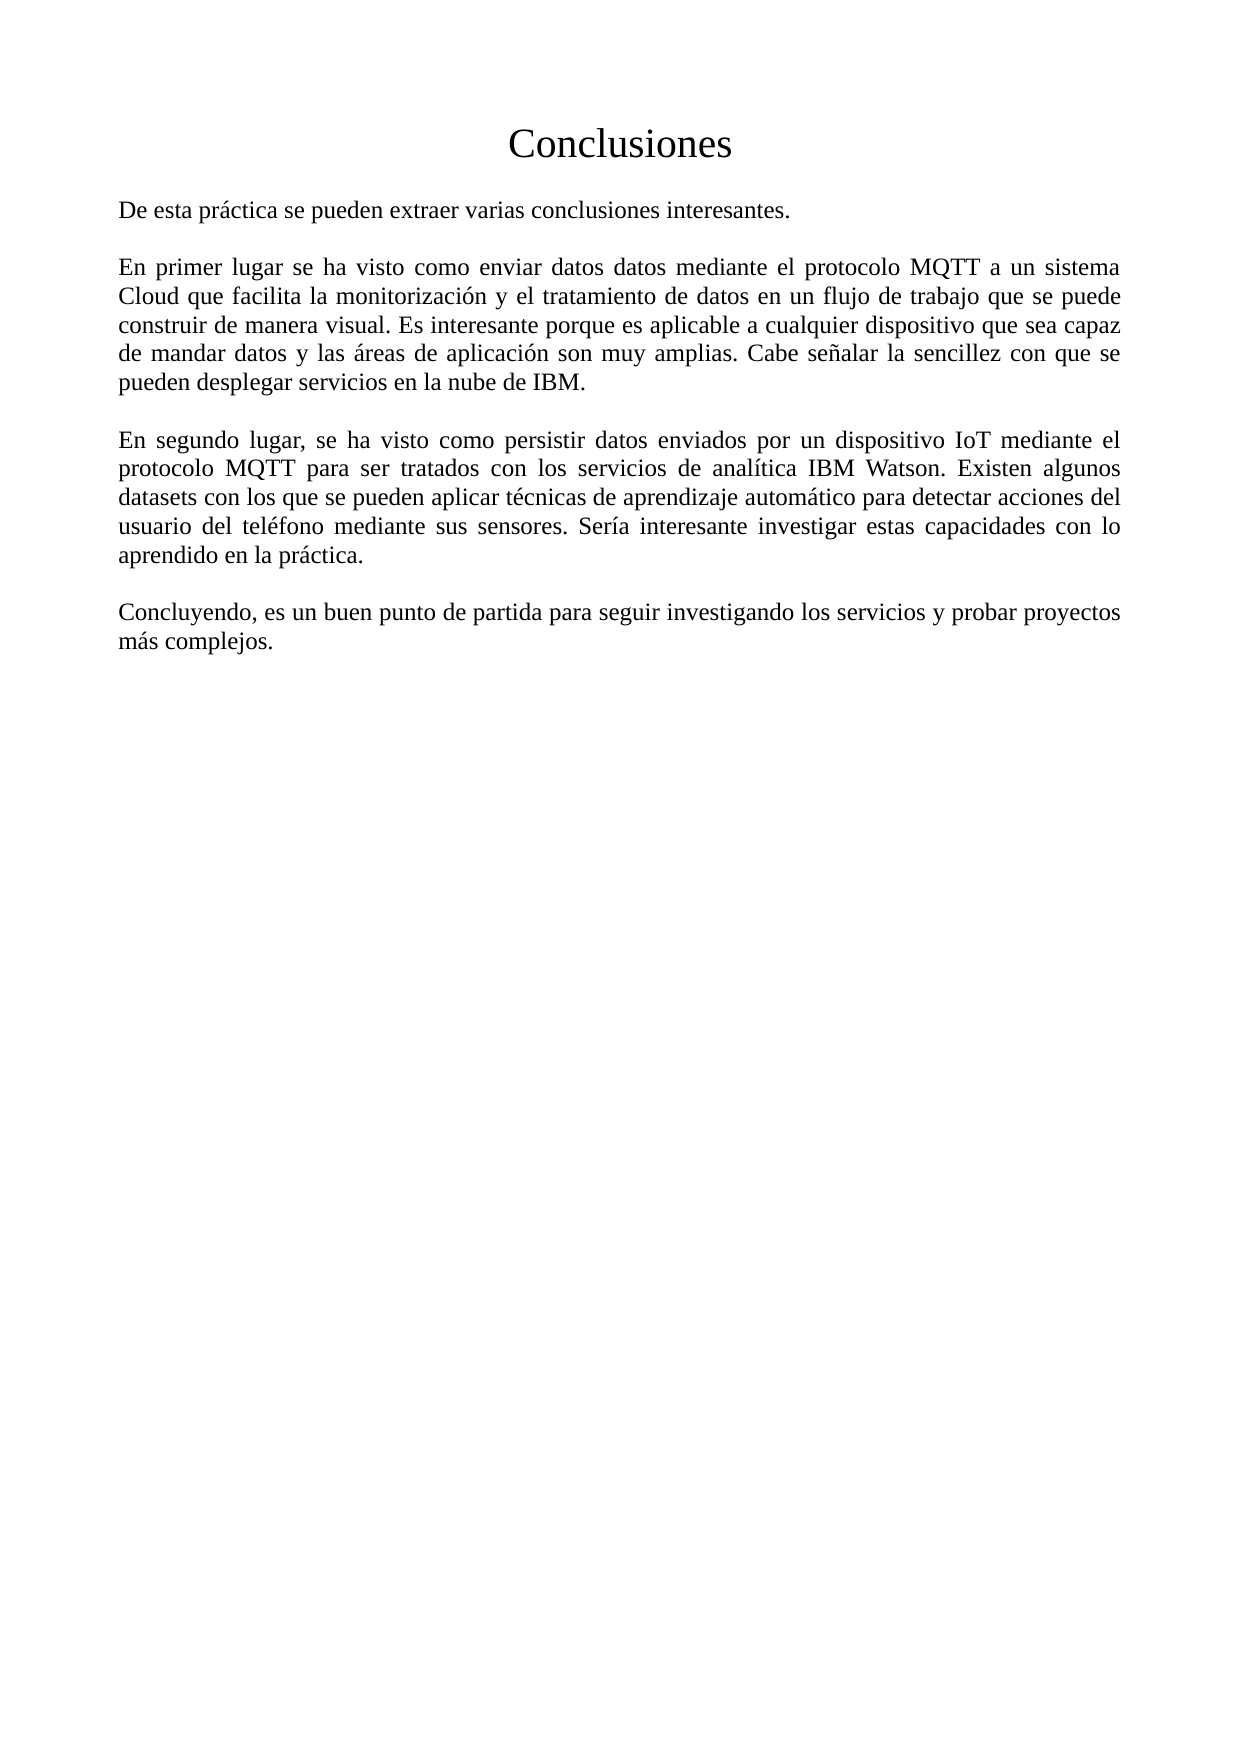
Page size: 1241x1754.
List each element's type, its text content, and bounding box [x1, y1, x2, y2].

text Conclusiones [118, 118, 1122, 166]
text En segundo lugar, se ha visto como persistir datos enviados por un dispositivo IoT mediante el protocolo MQTT para ser tratados con los servicios de analítica IBM Watson. Existen algunos datasets con los que se pueden aplicar técnicas de aprendizaje automático para detectar acciones del usuario del teléfono mediante sus sensores. Sería interesante investigar estas capacidades con lo aprendido en la práctica. [118, 425, 1122, 568]
text Concluyendo, es un buen punto de partida para seguir investigando los servicios y probar proyectos más complejos. [118, 597, 1122, 655]
text En primer lugar se ha visto como enviar datos datos mediante el protocolo MQTT a un sistema Cloud que facilita la monitorización y el tratamiento de datos en un flujo de trabajo que se puede construir de manera visual. Es interesante porque es aplicable a cualquier dispositivo que sea capaz de mandar datos y las áreas de aplicación son muy amplias. Cabe señalar la sencillez con que se pueden desplegar servicios en la nube de IBM. [118, 252, 1122, 396]
text De esta práctica se pueden extraer varias conclusiones interesantes. [118, 195, 1122, 223]
